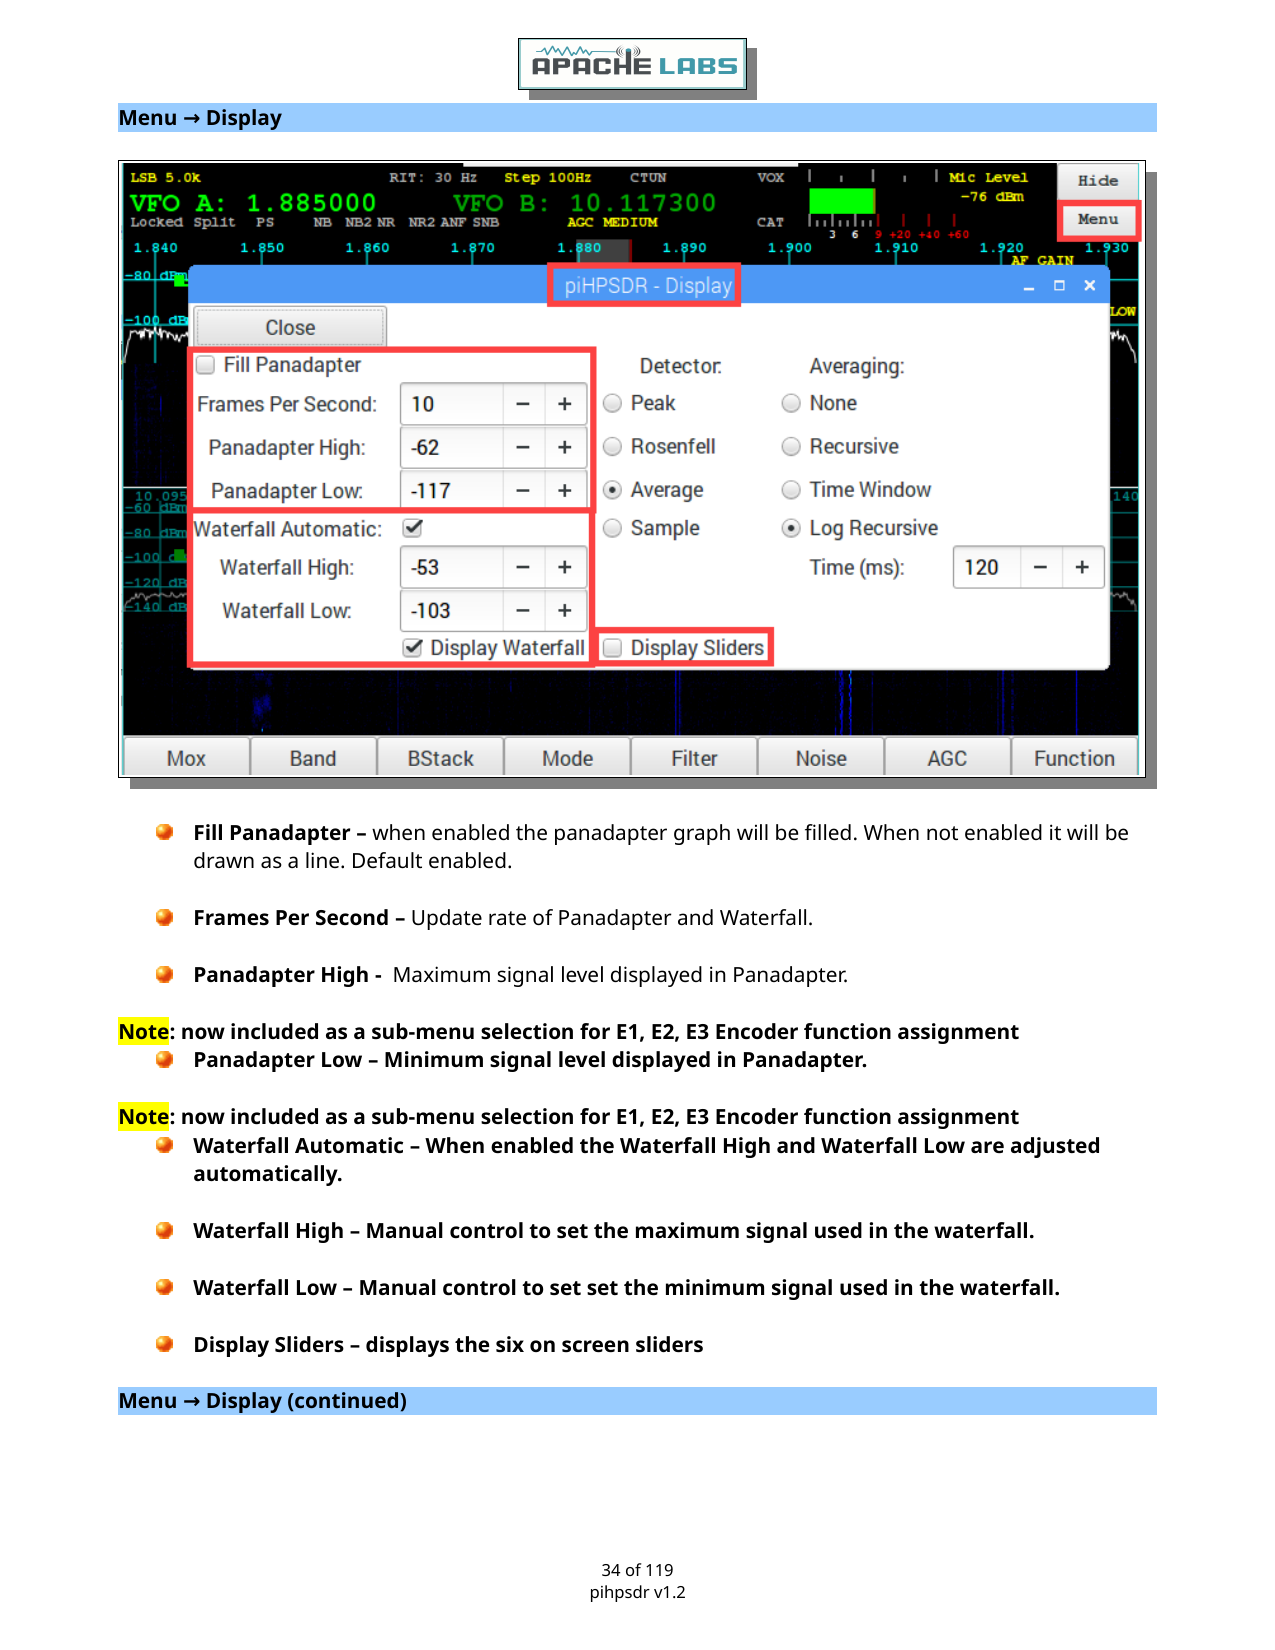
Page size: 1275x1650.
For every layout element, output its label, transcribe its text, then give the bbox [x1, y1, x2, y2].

list Fill Panadapter – when enabled the panadapter graph will be filled. When not enabled it will be drawn as a line. Default enabled. [156, 818, 1157, 903]
picture [156, 824, 173, 840]
picture [121, 163, 1142, 775]
list Frames Per Second – Update rate of Panadapter and Waterfall. [156, 903, 1157, 960]
list Waterfall Low – Manual control to set set the minimum signal used in the waterfall. [156, 1273, 1157, 1330]
picture [156, 1222, 173, 1239]
list Display Sliders – displays the six on screen sliders [156, 1330, 1157, 1358]
list Note: now included as a sub-menu selection for E1, E2, E3 Encoder function assignment [118, 1017, 1157, 1045]
subtitle Menu → Display [118, 103, 1157, 132]
picture [156, 909, 173, 926]
picture [521, 40, 744, 87]
list Note: now included as a sub-menu selection for E1, E2, E3 Encoder function assignment [81, 1102, 1157, 1131]
picture [156, 1051, 173, 1068]
subtitle Menu → Display (continued) [118, 1387, 1157, 1415]
picture [156, 1137, 173, 1153]
list Panadapter Low – Minimum signal level displayed in Panadapter. [156, 1045, 1157, 1102]
picture [156, 966, 173, 983]
picture [156, 1279, 173, 1295]
list Panadapter High - Maximum signal level displayed in Panadapter. [156, 960, 1157, 988]
picture [156, 1336, 173, 1352]
list Waterfall Automatic – When enabled the Waterfall High and Waterfall Low are adjusted automatically. [156, 1131, 1157, 1216]
list Waterfall High – Manual control to set the maximum signal used in the waterfall. [156, 1216, 1157, 1273]
